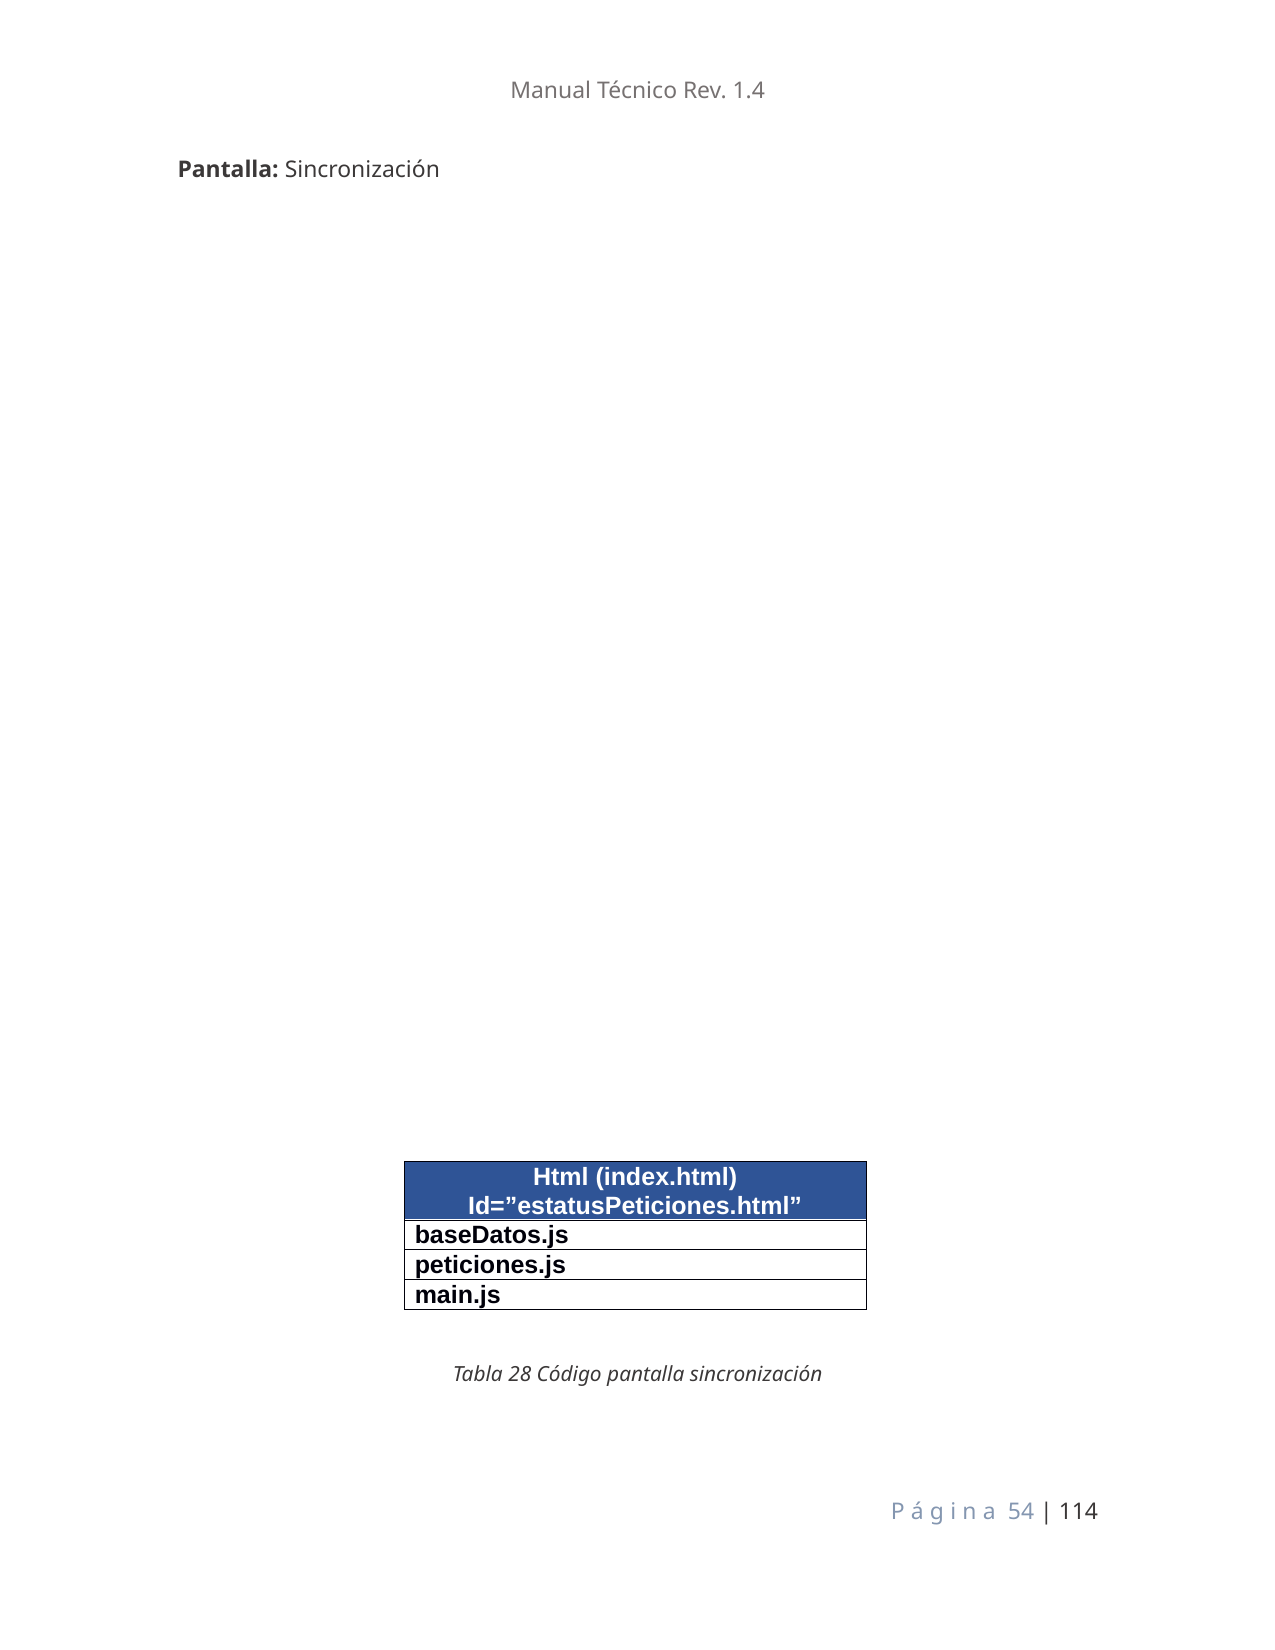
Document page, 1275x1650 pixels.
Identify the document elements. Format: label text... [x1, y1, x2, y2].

table_cell main.js [405, 1280, 866, 1309]
table_cell peticiones.js [405, 1250, 866, 1279]
table_header Html (index.html) Id=”estatusPeticiones.html” [405, 1162, 866, 1219]
table_cell baseDatos.js [405, 1221, 866, 1249]
text Pantalla: Sincronización [177, 153, 1098, 184]
text Tabla 28 Código pantalla sincronización [177, 1359, 1098, 1388]
